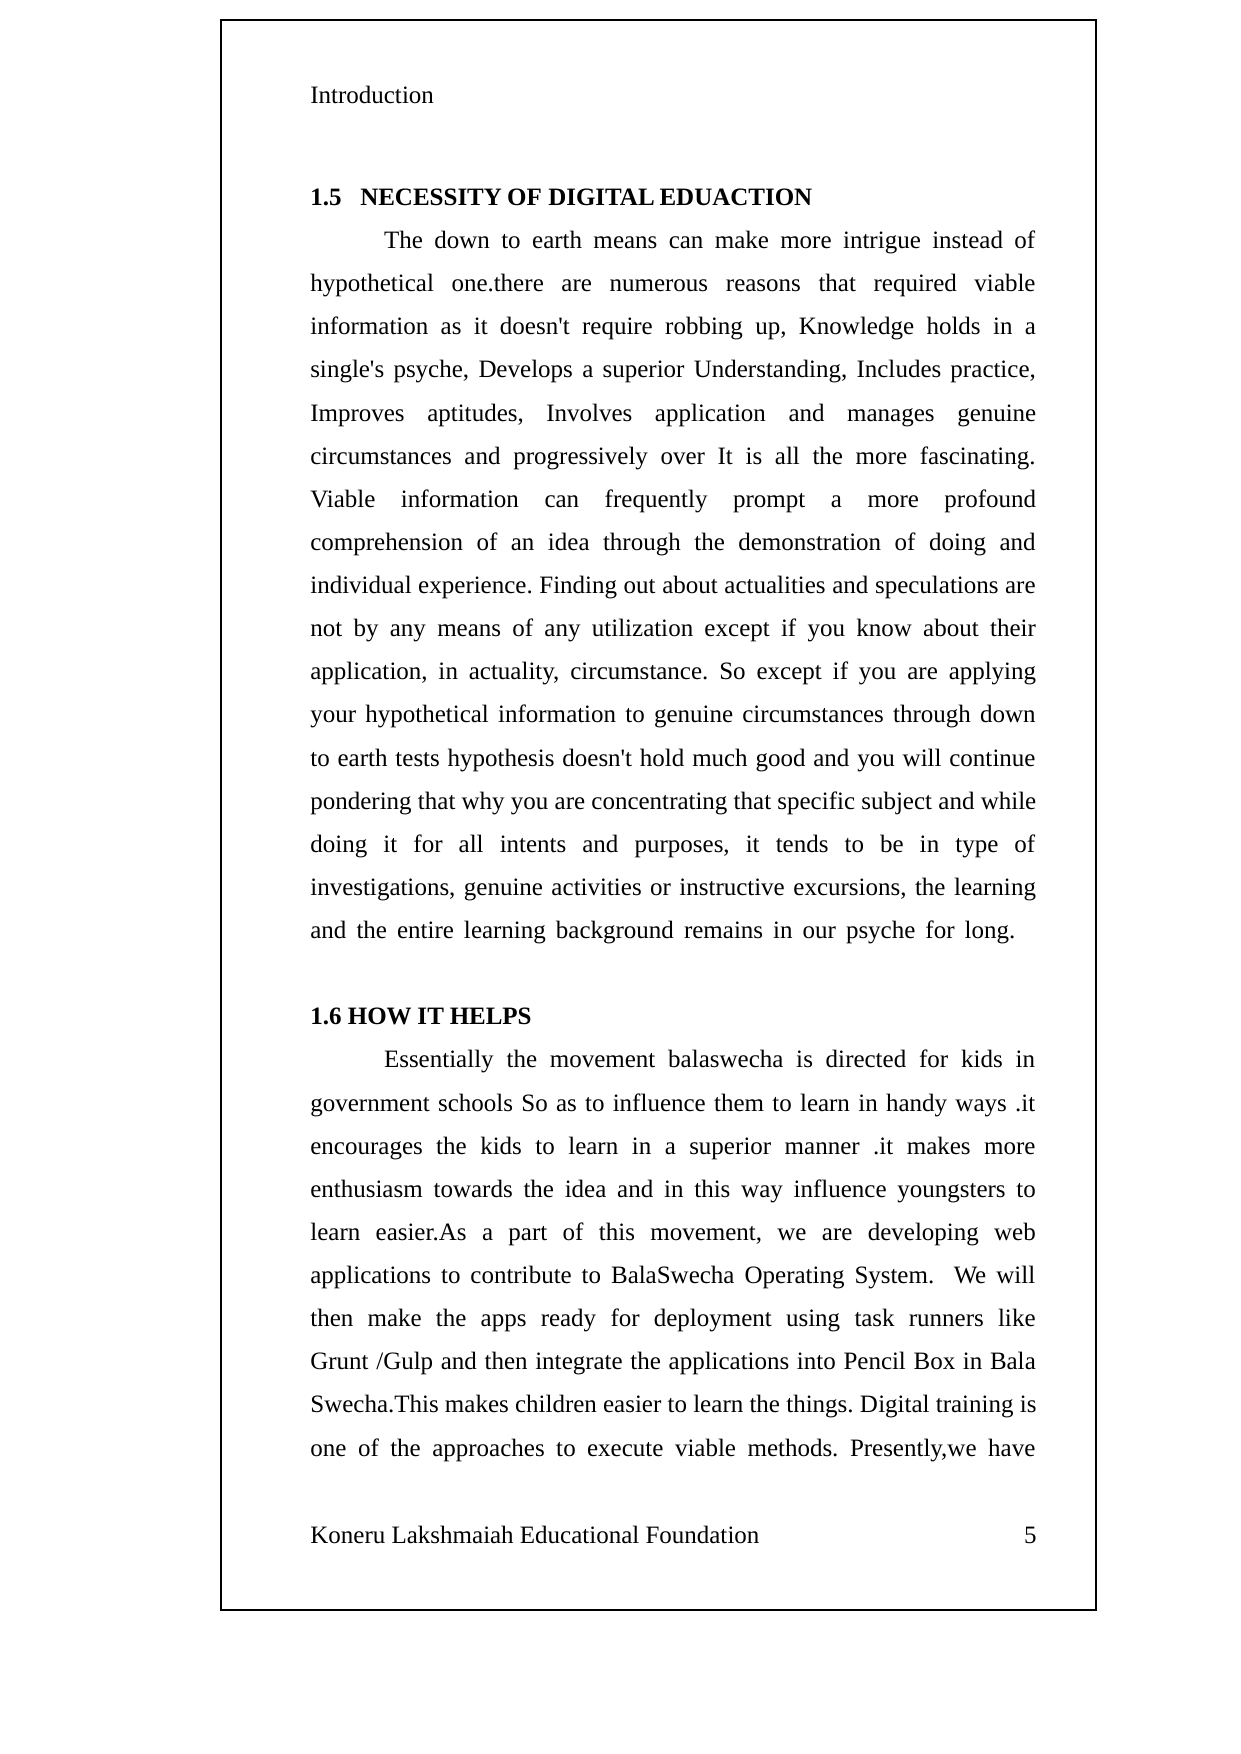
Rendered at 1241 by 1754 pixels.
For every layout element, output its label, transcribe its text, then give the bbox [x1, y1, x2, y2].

text Essentially the movement balaswecha is directed for kids in government schools So as to influence them to learn in handy ways .it encourages the kids to learn in a superior manner .it makes more enthusiasm towards the idea and in this way influence youngsters to learn easier.As a part of this movement, we are developing web applications to contribute to BalaSwecha Operating System. We will then make the apps ready for deployment using task runners like Grunt /Gulp and then integrate the applications into Pencil Box in Bala Swecha.This makes children easier to learn the things. Digital training is one of the approaches to execute viable methods. Presently,we have [310, 1044, 1036, 1461]
text 1.5 NECESSITY OF DIGITAL EDUACTION [310, 182, 1036, 211]
text The down to earth means can make more intrigue instead of hypothetical one.there are numerous reasons that required viable information as it doesn't require robbing up, Knowledge holds in a single's psyche, Develops a superior Understanding, Includes practice, Improves aptitudes, Involves application and manages genuine circumstances and progressively over It is all the more fascinating. Viable information can frequently prompt a more profound comprehension of an idea through the demonstration of doing and individual experience. Finding out about actualities and speculations are not by any means of any utilization except if you know about their application, in actuality, circumstance. So except if you are applying your hypothetical information to genuine circumstances through down to earth tests hypothesis doesn't hold much good and you will continue pondering that why you are concentrating that specific subject and while doing it for all intents and purposes, it tends to be in type of investigations, genuine activities or instructive excursions, the learning and the entire learning background remains in our psyche for long. 1.6 HOW IT HELPS [310, 225, 1036, 1030]
